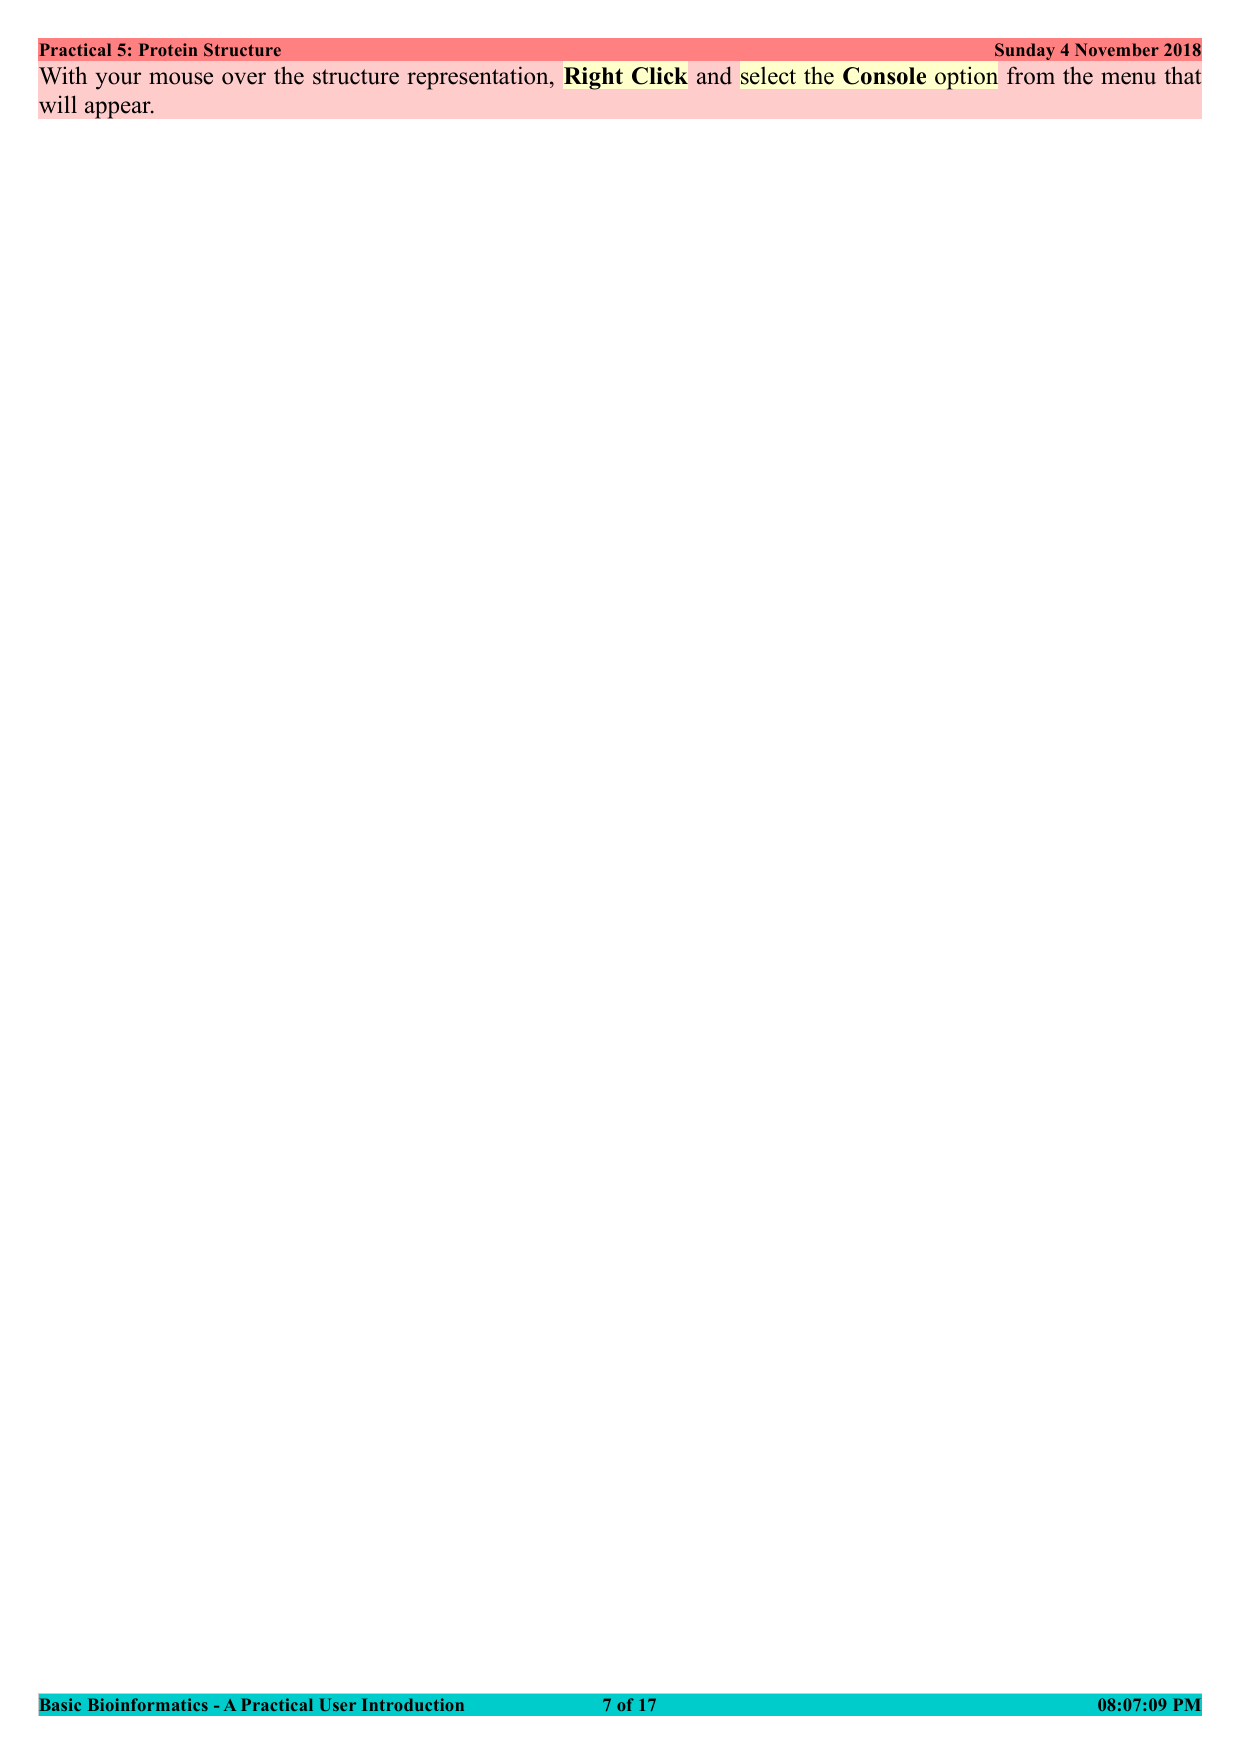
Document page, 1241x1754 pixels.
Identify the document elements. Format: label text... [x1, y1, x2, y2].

text With your mouse over the structure representation, Right Click and select the Console option from the menu that will appear. [38, 61, 1202, 119]
